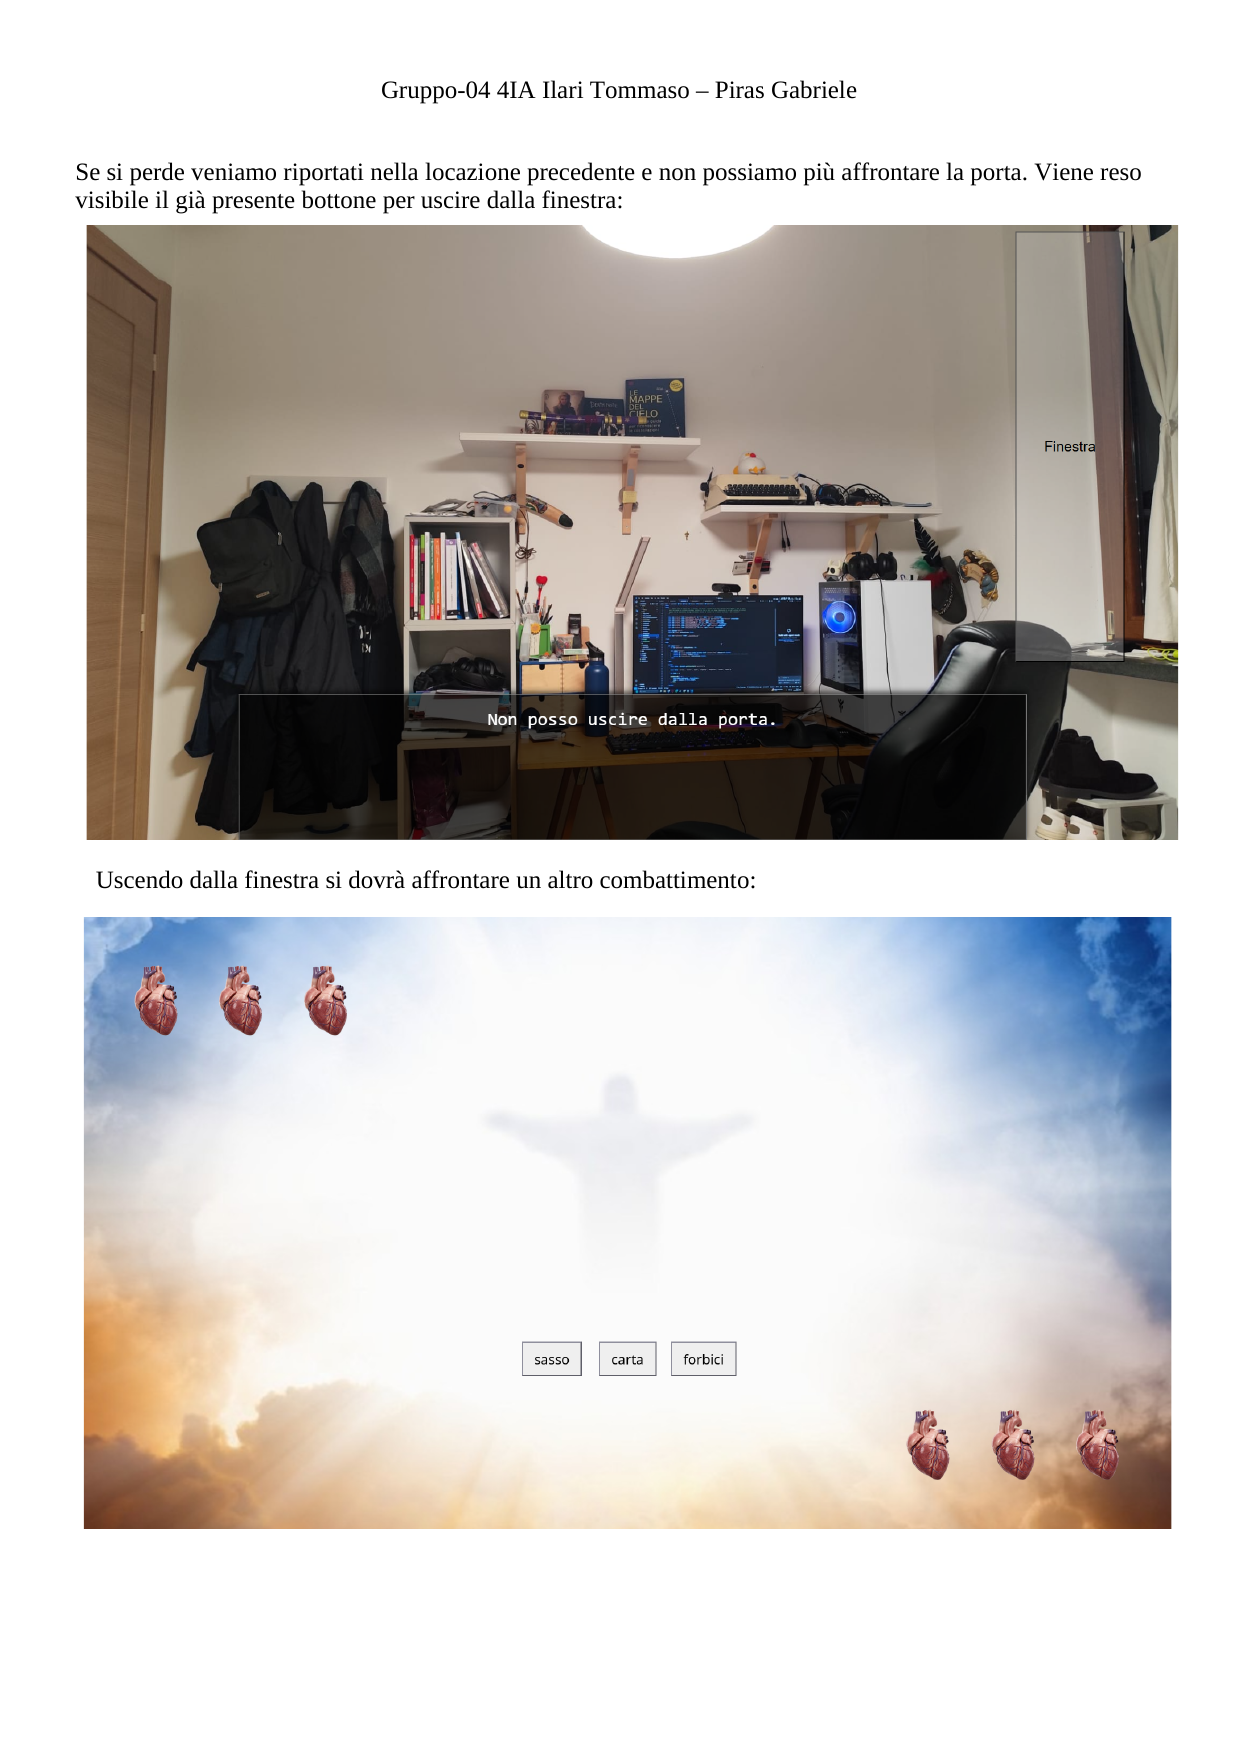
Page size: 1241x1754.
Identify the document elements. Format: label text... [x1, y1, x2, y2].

text Uscendo dalla finestra si dovrà affrontare un altro combattimento: [96, 867, 1161, 894]
picture [86, 225, 1179, 840]
picture [83, 917, 1172, 1529]
text Se si perde veniamo riportati nella locazione precedente e non possiamo più affrontare la porta. Viene reso visibile il già presente bottone per uscire dalla finestra: [75, 159, 1161, 213]
